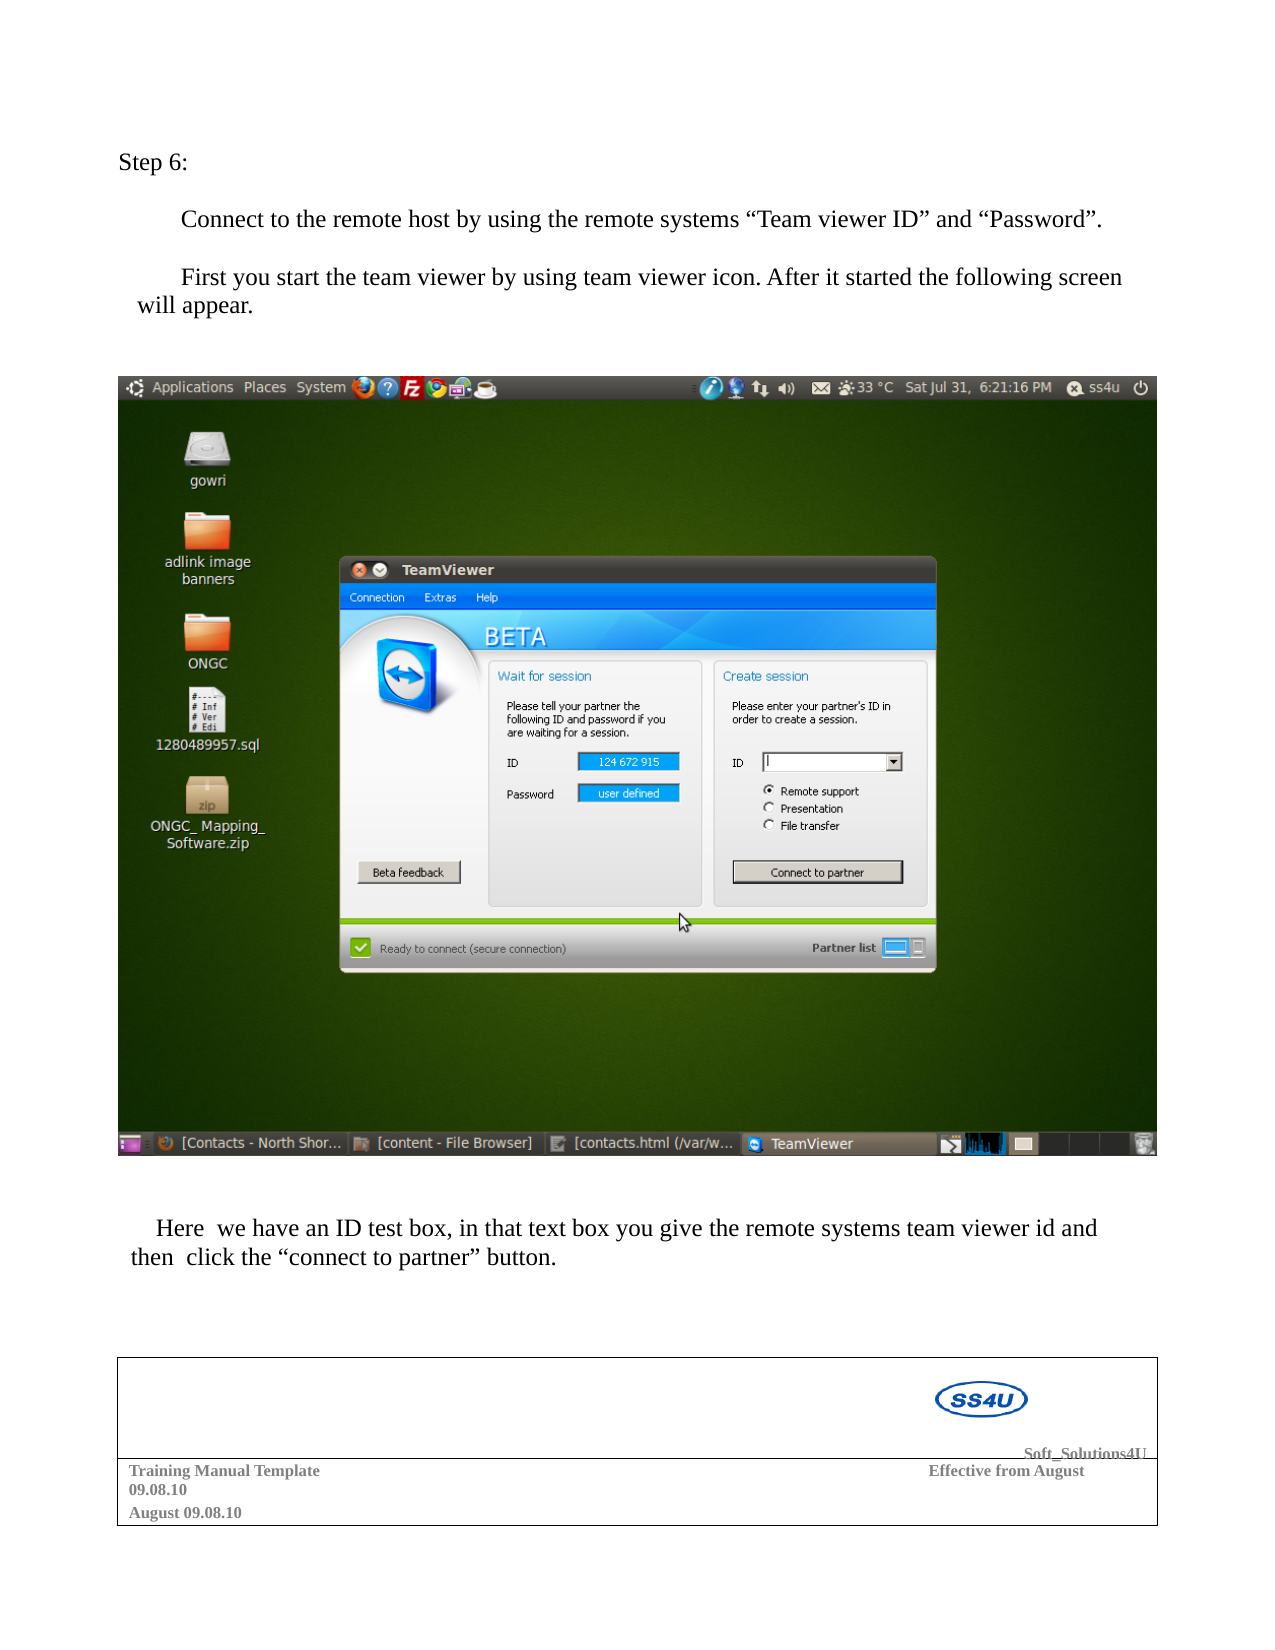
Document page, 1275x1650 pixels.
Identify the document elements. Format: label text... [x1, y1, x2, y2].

table_cell Training Manual Template Effective from August 09.08.10 August 09.08.10 [118, 1459, 1157, 1524]
text Connect to the remote host by using the remote systems “Team viewer ID” and “Password”. [118, 204, 1157, 233]
table_header Soft_Solutions4U Quality System Procedure [118, 1358, 1157, 1458]
text Step 6: [118, 147, 1157, 176]
picture [926, 1379, 1118, 1418]
text First you start the team viewer by using team viewer icon. After it started the following screen [118, 262, 1157, 291]
picture [118, 376, 1157, 1156]
text will appear. [118, 291, 1157, 319]
text Here we have an ID test box, in that text box you give the remote systems team viewer id and [118, 1213, 1157, 1242]
text then click the “connect to partner” button. [118, 1242, 1157, 1271]
